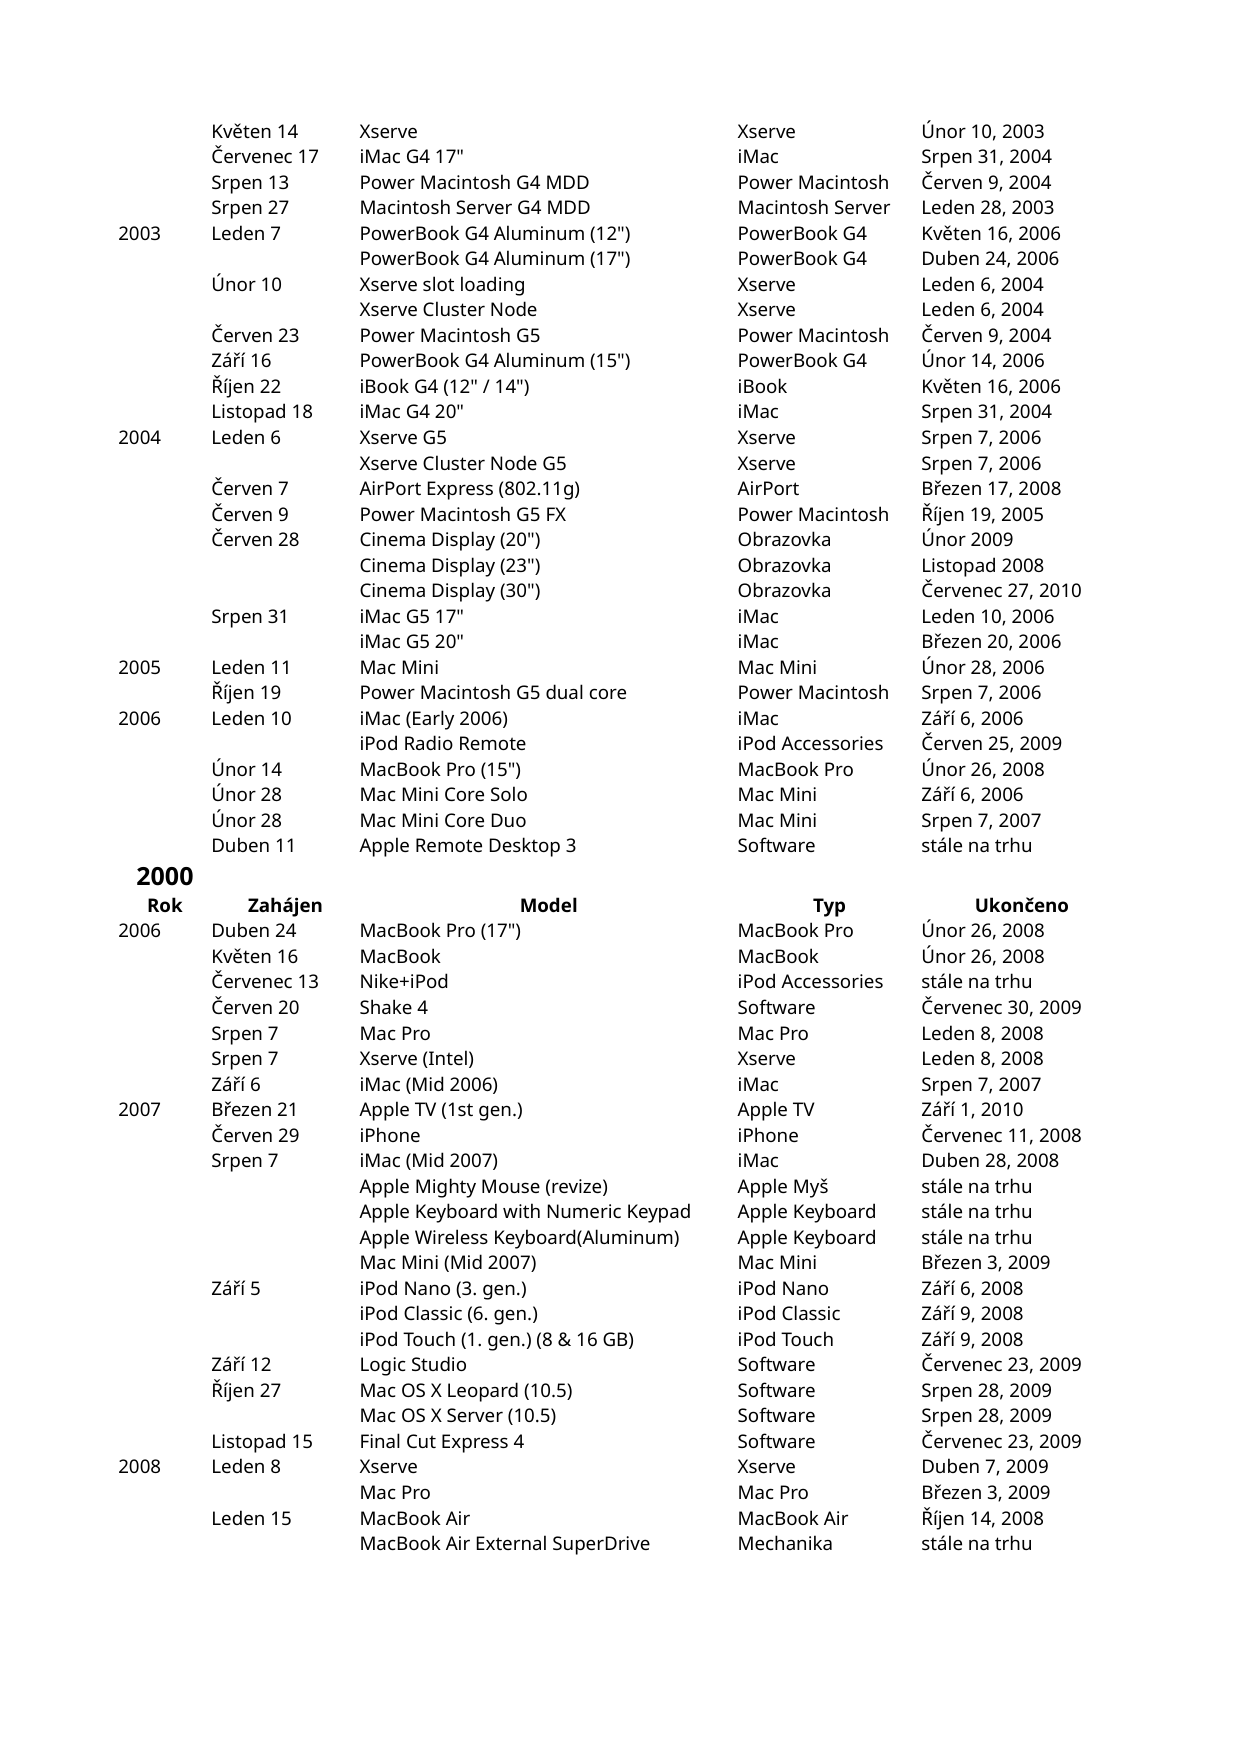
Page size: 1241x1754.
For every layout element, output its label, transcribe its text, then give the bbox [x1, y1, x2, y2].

table_cell Srpen 31 [211, 603, 359, 628]
table_cell Ukončeno [921, 892, 1122, 918]
table_cell [118, 1403, 211, 1428]
table_cell iMac [738, 603, 921, 628]
table_cell [211, 552, 359, 577]
table_cell Model [359, 892, 737, 918]
table_cell Mac Mini [738, 654, 921, 679]
table_cell Září 12 [211, 1352, 359, 1377]
table_cell [118, 271, 211, 297]
table_cell iMac (Early 2006) [359, 705, 737, 731]
table_cell iMac [738, 629, 921, 654]
table_cell PowerBook G4 [738, 246, 921, 271]
table_cell Srpen 7 [211, 1020, 359, 1045]
table_cell Listopad 2008 [921, 552, 1122, 577]
table_cell [211, 1173, 359, 1198]
table_cell [118, 169, 211, 195]
table_cell [211, 1301, 359, 1326]
table_cell Červenec 23, 2009 [921, 1428, 1122, 1454]
table_cell [118, 578, 211, 603]
table_cell stále na trhu [921, 1224, 1122, 1249]
table_cell Mac Pro [359, 1020, 737, 1045]
table_cell Březen 21 [211, 1096, 359, 1122]
table_cell Únor 28 [211, 782, 359, 807]
table_cell Mac Mini [359, 654, 737, 679]
table_cell Srpen 7, 2006 [921, 680, 1122, 705]
table_cell [118, 526, 211, 552]
table_cell Duben 11 [211, 833, 359, 858]
table_cell Březen 3, 2009 [921, 1479, 1122, 1505]
table_cell Duben 28, 2008 [921, 1148, 1122, 1173]
table_cell Červen 9, 2004 [921, 169, 1122, 195]
table_cell Xserve [359, 1454, 737, 1479]
table_cell Apple Remote Desktop 3 [359, 833, 737, 858]
table_cell 2004 [118, 424, 211, 450]
table_cell Únor 10 [211, 271, 359, 297]
table_cell stále na trhu [921, 1173, 1122, 1198]
table_cell [118, 1250, 211, 1275]
table_cell 2007 [118, 1096, 211, 1122]
table_cell Xserve slot loading [359, 271, 737, 297]
table_cell [118, 782, 211, 807]
table_cell Květen 14 [211, 118, 359, 144]
table_cell 2000 [118, 858, 211, 892]
table_cell iMac (Mid 2006) [359, 1071, 737, 1096]
table_cell [118, 1530, 211, 1556]
table_cell Power Macintosh G5 [359, 322, 737, 348]
table_cell Leden 7 [211, 220, 359, 246]
table_cell stále na trhu [921, 833, 1122, 858]
table_cell iPod Classic [738, 1301, 921, 1326]
table_cell Září 16 [211, 348, 359, 373]
table_cell iMac G4 17" [359, 144, 737, 169]
table_cell Listopad 18 [211, 399, 359, 424]
table_cell Software [738, 1377, 921, 1403]
table_cell Září 6, 2008 [921, 1275, 1122, 1301]
table_cell Mac Mini Core Solo [359, 782, 737, 807]
table_cell Únor 28, 2006 [921, 654, 1122, 679]
table_cell [118, 833, 211, 858]
table_cell [118, 1199, 211, 1224]
table_cell Software [738, 1403, 921, 1428]
table_cell [118, 756, 211, 782]
table_cell iMac G5 20" [359, 629, 737, 654]
table_cell Obrazovka [738, 552, 921, 577]
table_cell iMac [738, 144, 921, 169]
table_cell [211, 1250, 359, 1275]
table_cell [118, 348, 211, 373]
table_cell Xserve [359, 118, 737, 144]
table_cell [211, 246, 359, 271]
table_cell [211, 1530, 359, 1556]
table_cell [118, 1071, 211, 1096]
table_cell [118, 1045, 211, 1071]
table_cell Mac Mini [738, 807, 921, 833]
table_cell Apple Myš [738, 1173, 921, 1198]
table_cell Leden 8 [211, 1454, 359, 1479]
table_cell [118, 501, 211, 526]
table_cell [211, 1403, 359, 1428]
table_cell Apple Wireless Keyboard(Aluminum) [359, 1224, 737, 1249]
table_cell Rok [118, 892, 211, 918]
table_cell [118, 399, 211, 424]
table_cell Srpen 13 [211, 169, 359, 195]
table_cell PowerBook G4 [738, 220, 921, 246]
table_cell [118, 1148, 211, 1173]
table_cell PowerBook G4 Aluminum (12") [359, 220, 737, 246]
table_cell [118, 969, 211, 994]
table_cell [118, 731, 211, 756]
table_cell Apple TV [738, 1096, 921, 1122]
table_cell [118, 1122, 211, 1147]
table_cell [118, 1479, 211, 1505]
table_cell Srpen 28, 2009 [921, 1377, 1122, 1403]
table_cell iPod Classic (6. gen.) [359, 1301, 737, 1326]
table_cell Říjen 22 [211, 373, 359, 399]
table_cell [118, 1505, 211, 1530]
table_cell Power Macintosh [738, 322, 921, 348]
table_cell [118, 1224, 211, 1249]
table_cell Červenec 13 [211, 969, 359, 994]
table_cell iMac [738, 399, 921, 424]
table_cell iPod Touch [738, 1326, 921, 1352]
table_cell [211, 297, 359, 322]
table_cell MacBook Pro [738, 756, 921, 782]
table_cell iPod Accessories [738, 969, 921, 994]
table_cell Únor 2009 [921, 526, 1122, 552]
table_cell iMac G4 20" [359, 399, 737, 424]
table_cell Červen 7 [211, 475, 359, 501]
table_cell Power Macintosh [738, 680, 921, 705]
table_cell Xserve Cluster Node G5 [359, 450, 737, 475]
table_cell AirPort [738, 475, 921, 501]
table_cell iPod Accessories [738, 731, 921, 756]
table_cell Software [738, 1428, 921, 1454]
table_cell Macintosh Server G4 MDD [359, 195, 737, 220]
table_cell [211, 1224, 359, 1249]
table_cell Říjen 14, 2008 [921, 1505, 1122, 1530]
table_cell Cinema Display (30") [359, 578, 737, 603]
table_cell Říjen 19, 2005 [921, 501, 1122, 526]
table_cell Power Macintosh [738, 169, 921, 195]
table_cell Mechanika [738, 1530, 921, 1556]
table_cell Únor 26, 2008 [921, 918, 1122, 943]
table_cell stále na trhu [921, 969, 1122, 994]
table_cell Power Macintosh G5 FX [359, 501, 737, 526]
table_cell [118, 118, 211, 144]
table_cell Červen 9 [211, 501, 359, 526]
table_cell Únor 14, 2006 [921, 348, 1122, 373]
table_cell Únor 14 [211, 756, 359, 782]
table_cell Únor 28 [211, 807, 359, 833]
table_cell Červen 9, 2004 [921, 322, 1122, 348]
table_cell Apple Keyboard with Numeric Keypad [359, 1199, 737, 1224]
table_cell Xserve [738, 271, 921, 297]
table_cell [921, 858, 1122, 892]
table_cell Leden 6 [211, 424, 359, 450]
table_cell Typ [738, 892, 921, 918]
table_cell Září 9, 2008 [921, 1301, 1122, 1326]
table_cell Únor 26, 2008 [921, 756, 1122, 782]
table_cell Mac Mini Core Duo [359, 807, 737, 833]
table_cell Srpen 31, 2004 [921, 399, 1122, 424]
table_cell [118, 373, 211, 399]
table_cell [118, 322, 211, 348]
table_cell iBook [738, 373, 921, 399]
table_cell [118, 994, 211, 1020]
table_cell Xserve [738, 297, 921, 322]
table_cell iMac G5 17" [359, 603, 737, 628]
table_cell Leden 10, 2006 [921, 603, 1122, 628]
table_cell [118, 1377, 211, 1403]
table_cell [118, 1352, 211, 1377]
table_cell Obrazovka [738, 526, 921, 552]
table_cell Březen 17, 2008 [921, 475, 1122, 501]
table_cell MacBook Air [359, 1505, 737, 1530]
table_cell Mac Pro [738, 1020, 921, 1045]
table_cell Final Cut Express 4 [359, 1428, 737, 1454]
table_cell Říjen 19 [211, 680, 359, 705]
table_cell MacBook Pro (15") [359, 756, 737, 782]
table_cell Xserve [738, 424, 921, 450]
table_cell Srpen 31, 2004 [921, 144, 1122, 169]
table_cell [118, 943, 211, 969]
table_cell Leden 8, 2008 [921, 1020, 1122, 1045]
table_cell Červen 20 [211, 994, 359, 1020]
table_cell Logic Studio [359, 1352, 737, 1377]
table_cell Srpen 7, 2007 [921, 807, 1122, 833]
table_cell Mac Pro [738, 1479, 921, 1505]
table_cell Září 6 [211, 1071, 359, 1096]
table_cell Software [738, 1352, 921, 1377]
table_cell Mac OS X Leopard (10.5) [359, 1377, 737, 1403]
table_cell Cinema Display (23") [359, 552, 737, 577]
table_cell Zahájen [211, 892, 359, 918]
table_cell Apple TV (1st gen.) [359, 1096, 737, 1122]
table_cell Červenec 30, 2009 [921, 994, 1122, 1020]
table_cell Květen 16, 2006 [921, 220, 1122, 246]
table_cell [118, 603, 211, 628]
table_cell [118, 680, 211, 705]
table_cell iPhone [738, 1122, 921, 1147]
table_cell Apple Keyboard [738, 1199, 921, 1224]
table_cell [738, 858, 921, 892]
table_cell 2008 [118, 1454, 211, 1479]
table_cell MacBook Air External SuperDrive [359, 1530, 737, 1556]
table_cell [118, 144, 211, 169]
table_cell Listopad 15 [211, 1428, 359, 1454]
table_cell Srpen 7 [211, 1148, 359, 1173]
table_cell [211, 1326, 359, 1352]
table_cell Červenec 27, 2010 [921, 578, 1122, 603]
table_cell Květen 16 [211, 943, 359, 969]
table_cell Únor 10, 2003 [921, 118, 1122, 144]
table_cell iMac [738, 705, 921, 731]
table_cell Duben 24 [211, 918, 359, 943]
table_cell Leden 10 [211, 705, 359, 731]
table_cell Xserve [738, 1454, 921, 1479]
table_cell Červen 29 [211, 1122, 359, 1147]
table_cell 2006 [118, 918, 211, 943]
table_cell Leden 11 [211, 654, 359, 679]
table_cell Mac Mini (Mid 2007) [359, 1250, 737, 1275]
table_cell [118, 1020, 211, 1045]
table_cell Leden 6, 2004 [921, 271, 1122, 297]
table_cell Duben 7, 2009 [921, 1454, 1122, 1479]
table_cell Srpen 28, 2009 [921, 1403, 1122, 1428]
table_cell Červen 28 [211, 526, 359, 552]
table_cell Srpen 27 [211, 195, 359, 220]
table_cell iPod Radio Remote [359, 731, 737, 756]
table_cell Xserve G5 [359, 424, 737, 450]
table_cell iMac (Mid 2007) [359, 1148, 737, 1173]
table_cell [211, 1479, 359, 1505]
table_cell PowerBook G4 Aluminum (17") [359, 246, 737, 271]
table_cell Květen 16, 2006 [921, 373, 1122, 399]
table_cell [118, 1326, 211, 1352]
table_cell [118, 552, 211, 577]
table_cell Červenec 11, 2008 [921, 1122, 1122, 1147]
table_cell Xserve [738, 118, 921, 144]
table_cell Power Macintosh G5 dual core [359, 680, 737, 705]
table_cell [118, 1275, 211, 1301]
table_cell MacBook [738, 943, 921, 969]
table_cell Apple Mighty Mouse (revize) [359, 1173, 737, 1198]
table_cell Září 5 [211, 1275, 359, 1301]
table_cell Duben 24, 2006 [921, 246, 1122, 271]
table_cell Září 6, 2006 [921, 705, 1122, 731]
table_cell Leden 6, 2004 [921, 297, 1122, 322]
table_cell Červenec 23, 2009 [921, 1352, 1122, 1377]
table_cell Software [738, 994, 921, 1020]
table_cell [211, 858, 359, 892]
table_cell iPhone [359, 1122, 737, 1147]
table_cell Srpen 7, 2007 [921, 1071, 1122, 1096]
table_cell Power Macintosh [738, 501, 921, 526]
table_cell [211, 450, 359, 475]
table_cell Mac OS X Server (10.5) [359, 1403, 737, 1428]
table_cell Xserve [738, 1045, 921, 1071]
table_cell PowerBook G4 Aluminum (15") [359, 348, 737, 373]
table_cell Mac Mini [738, 782, 921, 807]
table_cell Srpen 7 [211, 1045, 359, 1071]
table_cell MacBook Air [738, 1505, 921, 1530]
table_cell Srpen 7, 2006 [921, 450, 1122, 475]
table_cell Macintosh Server [738, 195, 921, 220]
table_cell Shake 4 [359, 994, 737, 1020]
table_cell [118, 1173, 211, 1198]
table_cell [211, 629, 359, 654]
table_cell MacBook Pro (17") [359, 918, 737, 943]
table_cell Xserve (Intel) [359, 1045, 737, 1071]
table_cell Únor 26, 2008 [921, 943, 1122, 969]
table_cell [118, 246, 211, 271]
table_cell [118, 629, 211, 654]
table_cell Září 1, 2010 [921, 1096, 1122, 1122]
table_cell [211, 578, 359, 603]
table_cell Říjen 27 [211, 1377, 359, 1403]
table_cell MacBook Pro [738, 918, 921, 943]
table_cell Obrazovka [738, 578, 921, 603]
table_cell 2006 [118, 705, 211, 731]
table_cell [118, 1301, 211, 1326]
table_cell Xserve [738, 450, 921, 475]
table_cell Mac Pro [359, 1479, 737, 1505]
table_cell [211, 731, 359, 756]
table_cell Nike+iPod [359, 969, 737, 994]
table_cell Srpen 7, 2006 [921, 424, 1122, 450]
table_cell Xserve Cluster Node [359, 297, 737, 322]
table_cell Leden 28, 2003 [921, 195, 1122, 220]
table_cell Power Macintosh G4 MDD [359, 169, 737, 195]
table_cell iBook G4 (12" / 14") [359, 373, 737, 399]
table_cell Červen 23 [211, 322, 359, 348]
table_cell stále na trhu [921, 1199, 1122, 1224]
table_cell PowerBook G4 [738, 348, 921, 373]
table_cell iPod Touch (1. gen.) (8 & 16 GB) [359, 1326, 737, 1352]
table_cell [118, 475, 211, 501]
table_cell iMac [738, 1148, 921, 1173]
table_cell iPod Nano [738, 1275, 921, 1301]
table_cell Červenec 17 [211, 144, 359, 169]
table_cell Mac Mini [738, 1250, 921, 1275]
table_cell [118, 807, 211, 833]
table_cell iPod Nano (3. gen.) [359, 1275, 737, 1301]
table_cell [118, 1428, 211, 1454]
table_cell Software [738, 833, 921, 858]
table_cell [359, 858, 737, 892]
table_cell [118, 297, 211, 322]
table_cell [118, 195, 211, 220]
table_cell Cinema Display (20") [359, 526, 737, 552]
table_cell stále na trhu [921, 1530, 1122, 1556]
table_cell iMac [738, 1071, 921, 1096]
table_cell 2005 [118, 654, 211, 679]
table_cell Březen 3, 2009 [921, 1250, 1122, 1275]
table_cell Leden 15 [211, 1505, 359, 1530]
table_cell Září 9, 2008 [921, 1326, 1122, 1352]
table_cell Apple Keyboard [738, 1224, 921, 1249]
table_cell Březen 20, 2006 [921, 629, 1122, 654]
table_cell Leden 8, 2008 [921, 1045, 1122, 1071]
table_cell 2003 [118, 220, 211, 246]
table_cell [211, 1199, 359, 1224]
table_cell Září 6, 2006 [921, 782, 1122, 807]
table_cell AirPort Express (802.11g) [359, 475, 737, 501]
table_cell [118, 450, 211, 475]
table_cell Červen 25, 2009 [921, 731, 1122, 756]
table_cell MacBook [359, 943, 737, 969]
